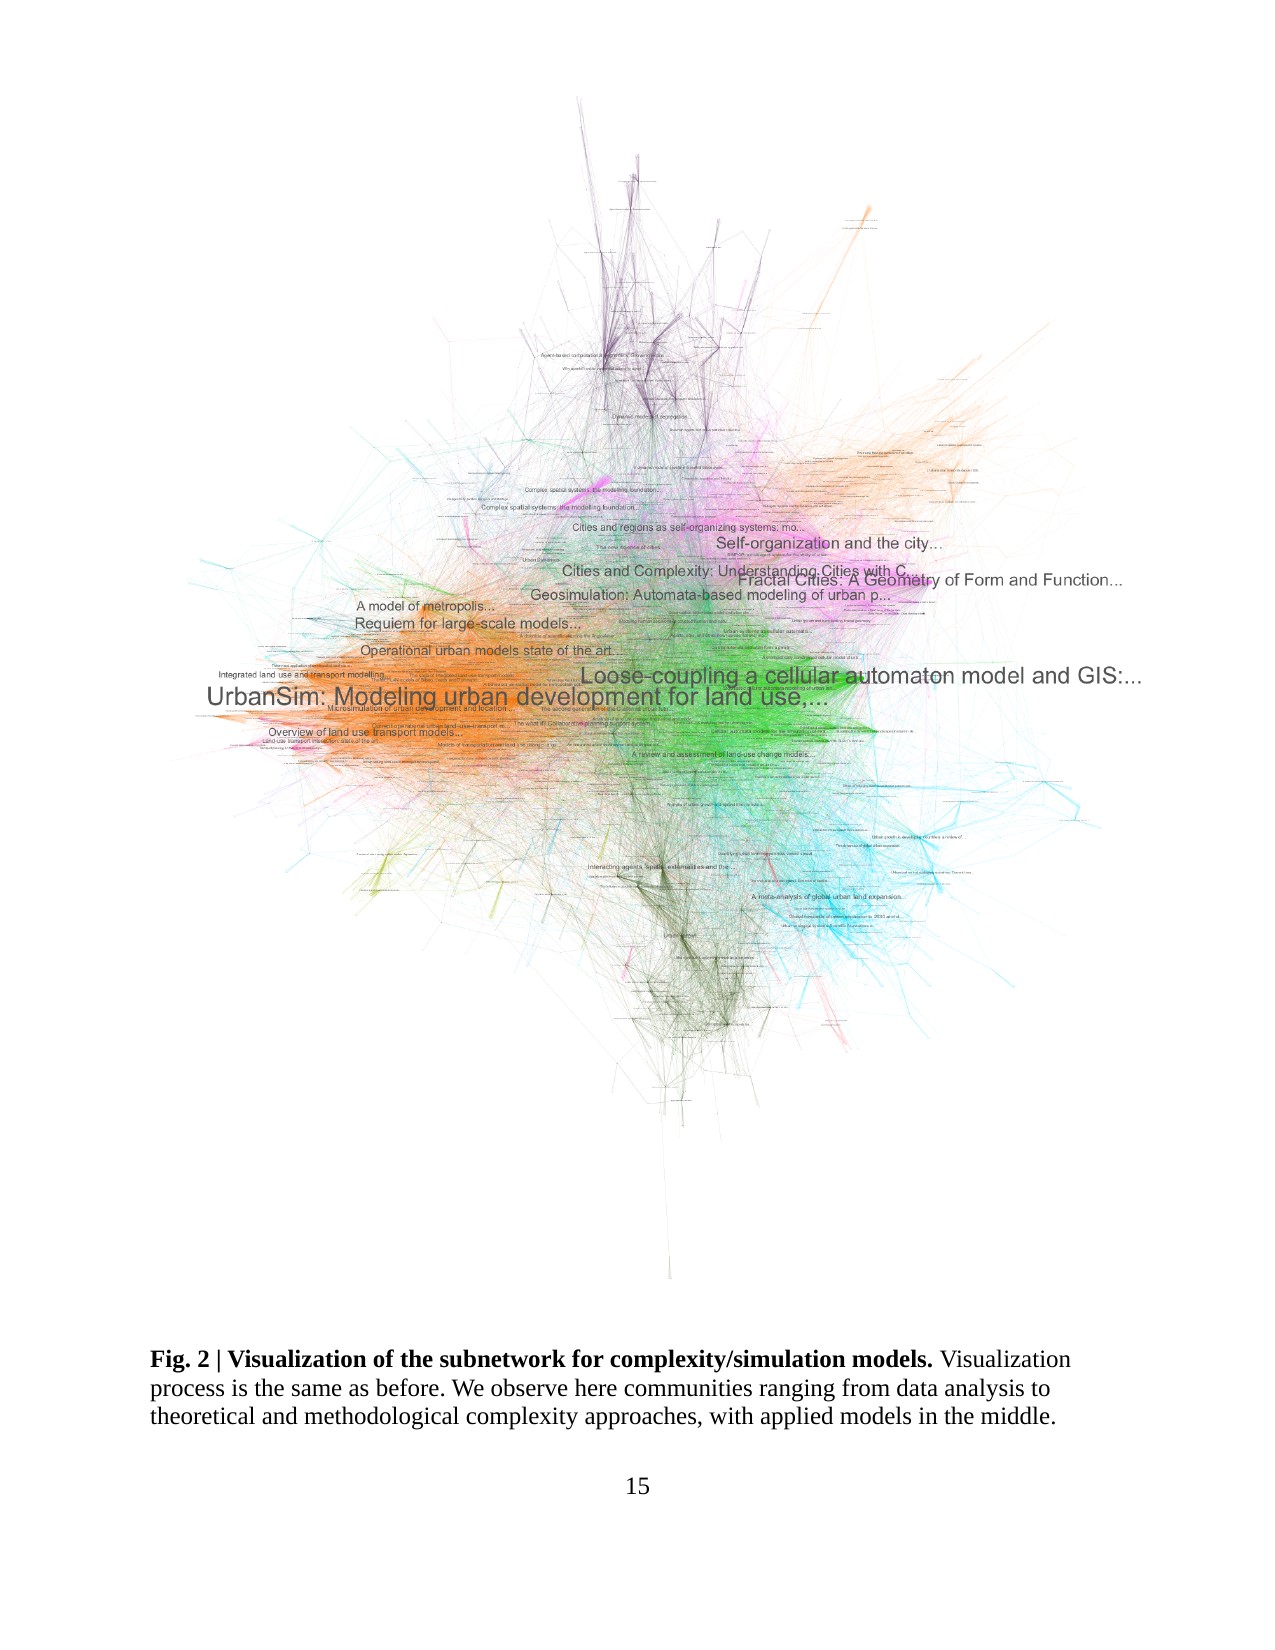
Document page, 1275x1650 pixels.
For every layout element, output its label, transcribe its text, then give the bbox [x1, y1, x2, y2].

picture [0, 49, 1272, 1326]
text Fig. 2 | Visualization of the subnetwork for complexity/simulation models. Visualization process is the same as before. We observe here communities ranging from data analysis to theoretical and methodological complexity approaches, with applied models in the middle. [150, 1326, 1125, 1430]
